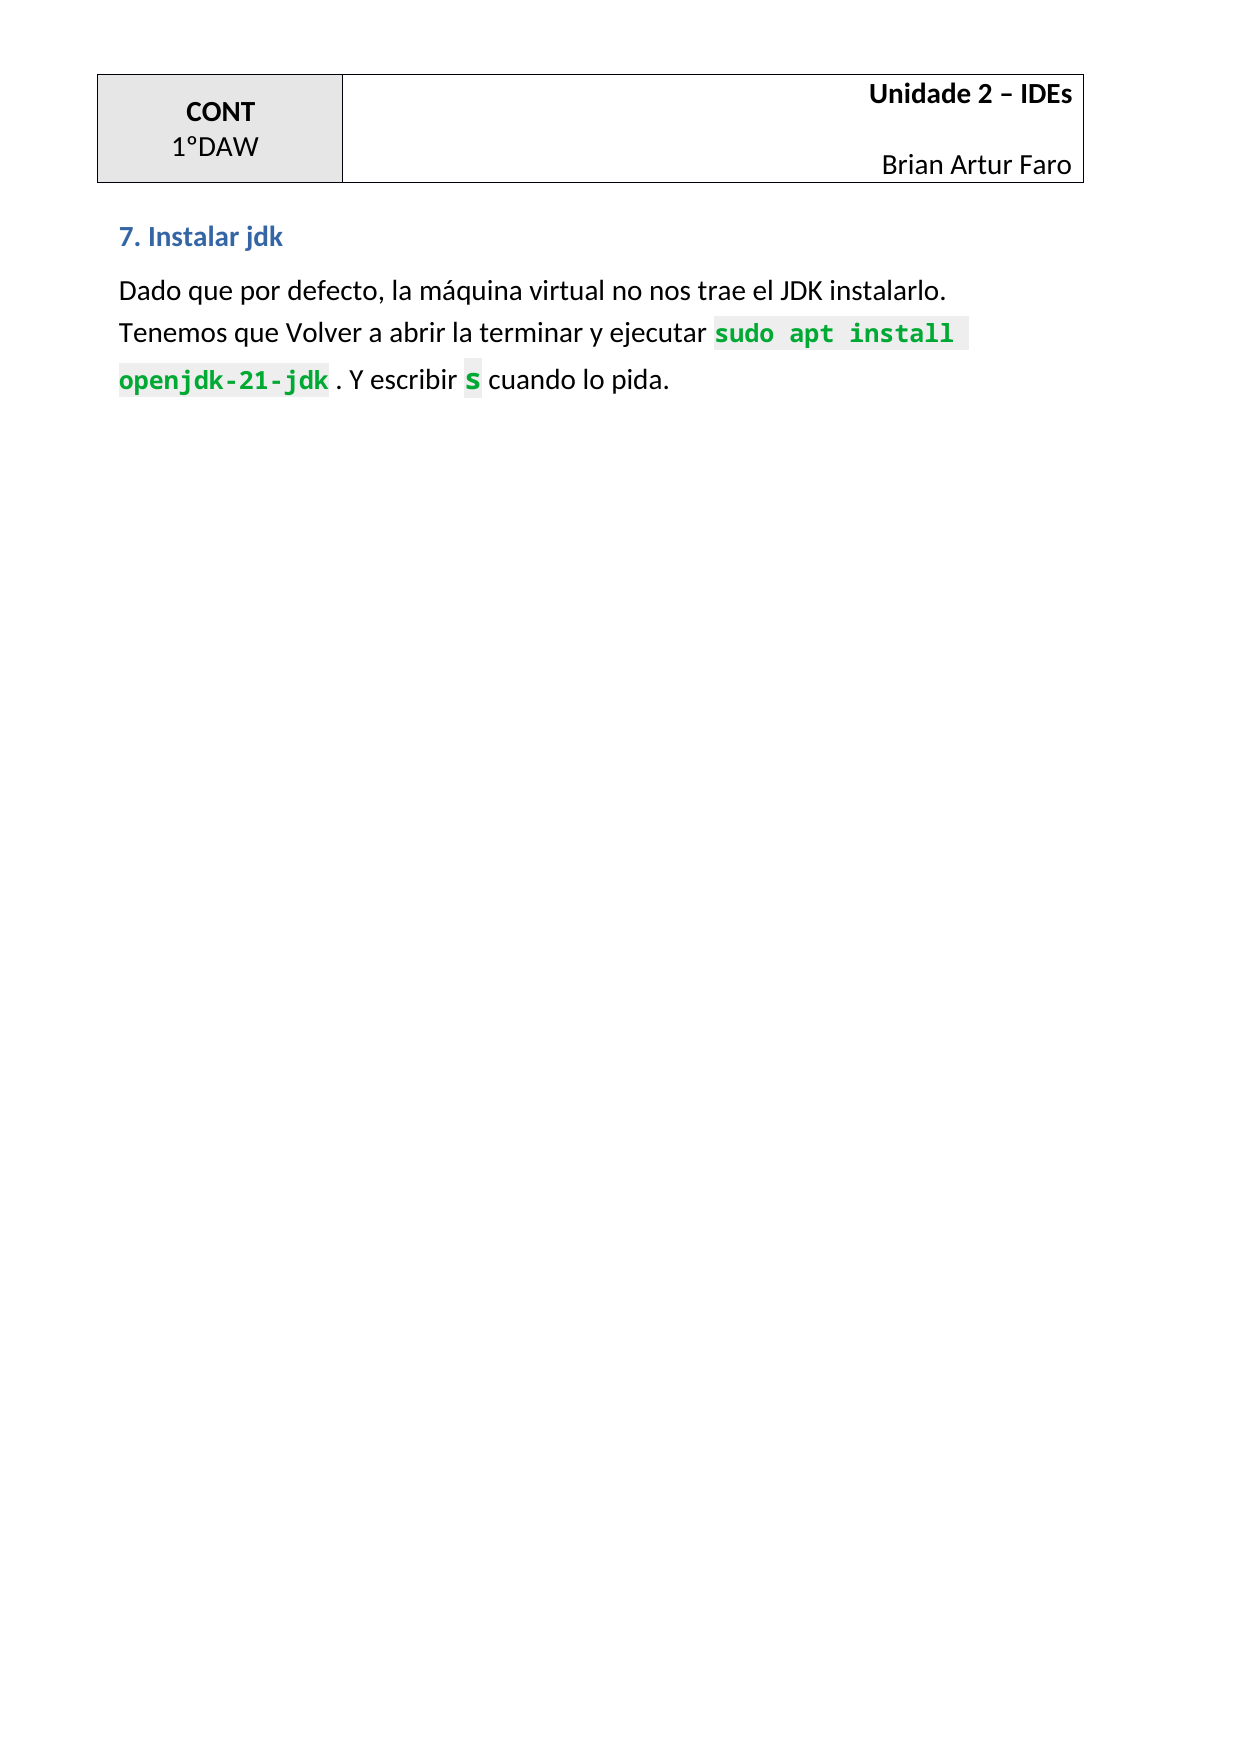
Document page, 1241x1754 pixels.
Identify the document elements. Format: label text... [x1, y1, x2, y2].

text Dado que por defecto, la máquina virtual no nos trae el JDK instalarlo. Tenemos que Volver a abrir la terminar y ejecutar sudo apt install openjdk-21-jdk . Y escribir s cuando lo pida. [119, 272, 1062, 398]
subtitle 7. Instalar jdk [119, 218, 1062, 254]
